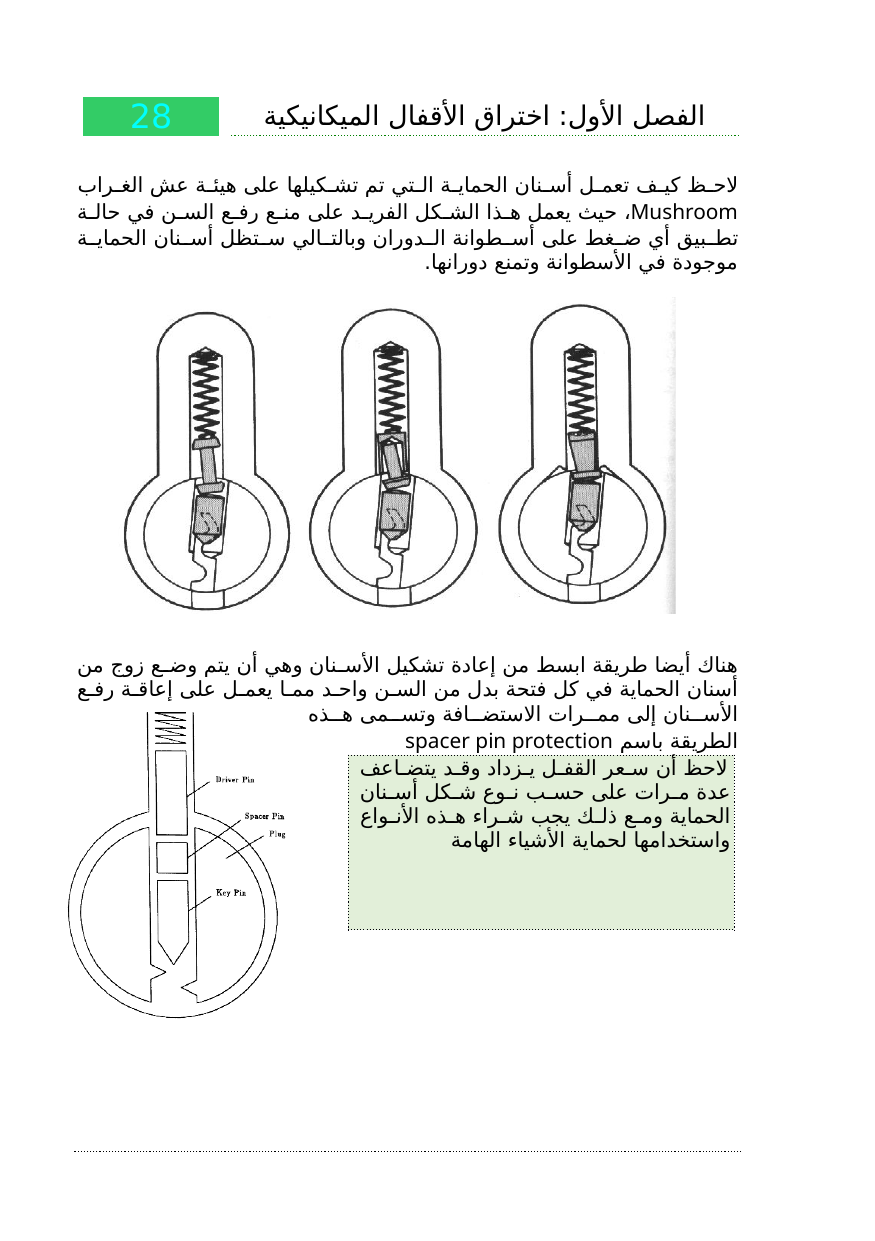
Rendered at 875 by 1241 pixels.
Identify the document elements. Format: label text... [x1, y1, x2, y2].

table_header لاحظ أن سعر القفل يزداد وقد يتضاعف عدة مرات على حسب نوع شكل أسنان الحماية ومع ذلك يجب شراء هذه الأنواع واستخدامها لحماية الأشياء الهامة [348, 755, 734, 929]
picture [112, 297, 676, 614]
text لاحظ كيف تعمل أسنان الحماية التي تم تشكيلها على هيئة عش الغراب Mushroom، حيث يعمل هذا الشكل الفريد على منع رفع السن في حالة تطبيق أي ضغط على أسطوانة الدوران وبالتالي ستظل أسنان الحماية موجودة في الأسطوانة وتمنع دورانها. [77, 173, 738, 274]
text هناك أيضا طريقة ابسط من إعادة تشكيل الأسنان وهي أن يتم وضع زوج من أسنان الحماية في كل فتحة بدل من السن واحد مما يعمل على إعاقة رفع الأسنان إلى ممرات الاستضافة وتسمى هذه الطريقة باسم spacer pin protection [77, 653, 738, 754]
picture [66, 707, 289, 1020]
